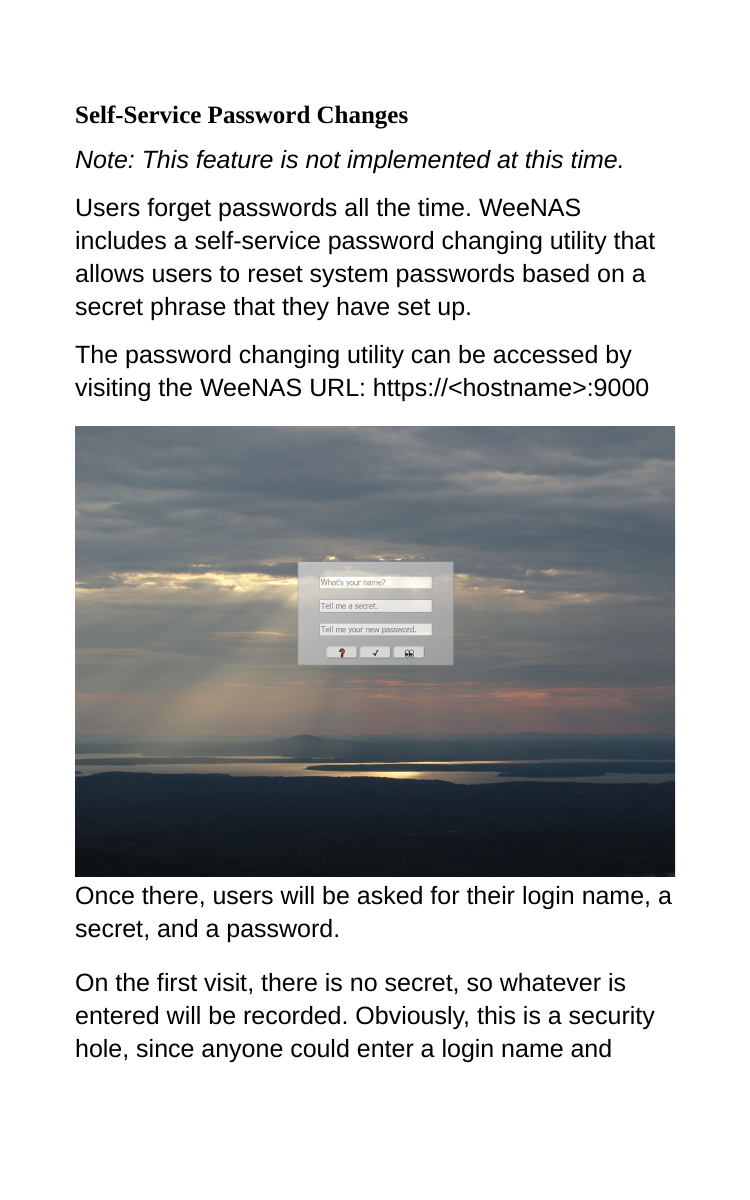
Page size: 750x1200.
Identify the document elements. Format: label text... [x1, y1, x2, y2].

text Users forget passwords all the time. WeeNAS includes a self-service password changing utility that allows users to reset system passwords based on a secret phrase that they have set up. [75, 193, 675, 321]
text Note: This feature is not implemented at this time. [75, 146, 675, 174]
text On the first visit, there is no secret, so whatever is entered will be recorded. Obviously, this is a security hole, since anyone could enter a login name and [75, 968, 675, 1063]
text Once there, users will be asked for their login name, a secret, and a password. [75, 877, 675, 943]
subtitle Self-Service Password Changes [75, 100, 675, 129]
text The password changing utility can be accessed by visiting the WeeNAS URL: https://<hostname>:9000 [75, 340, 675, 402]
picture [75, 426, 675, 877]
